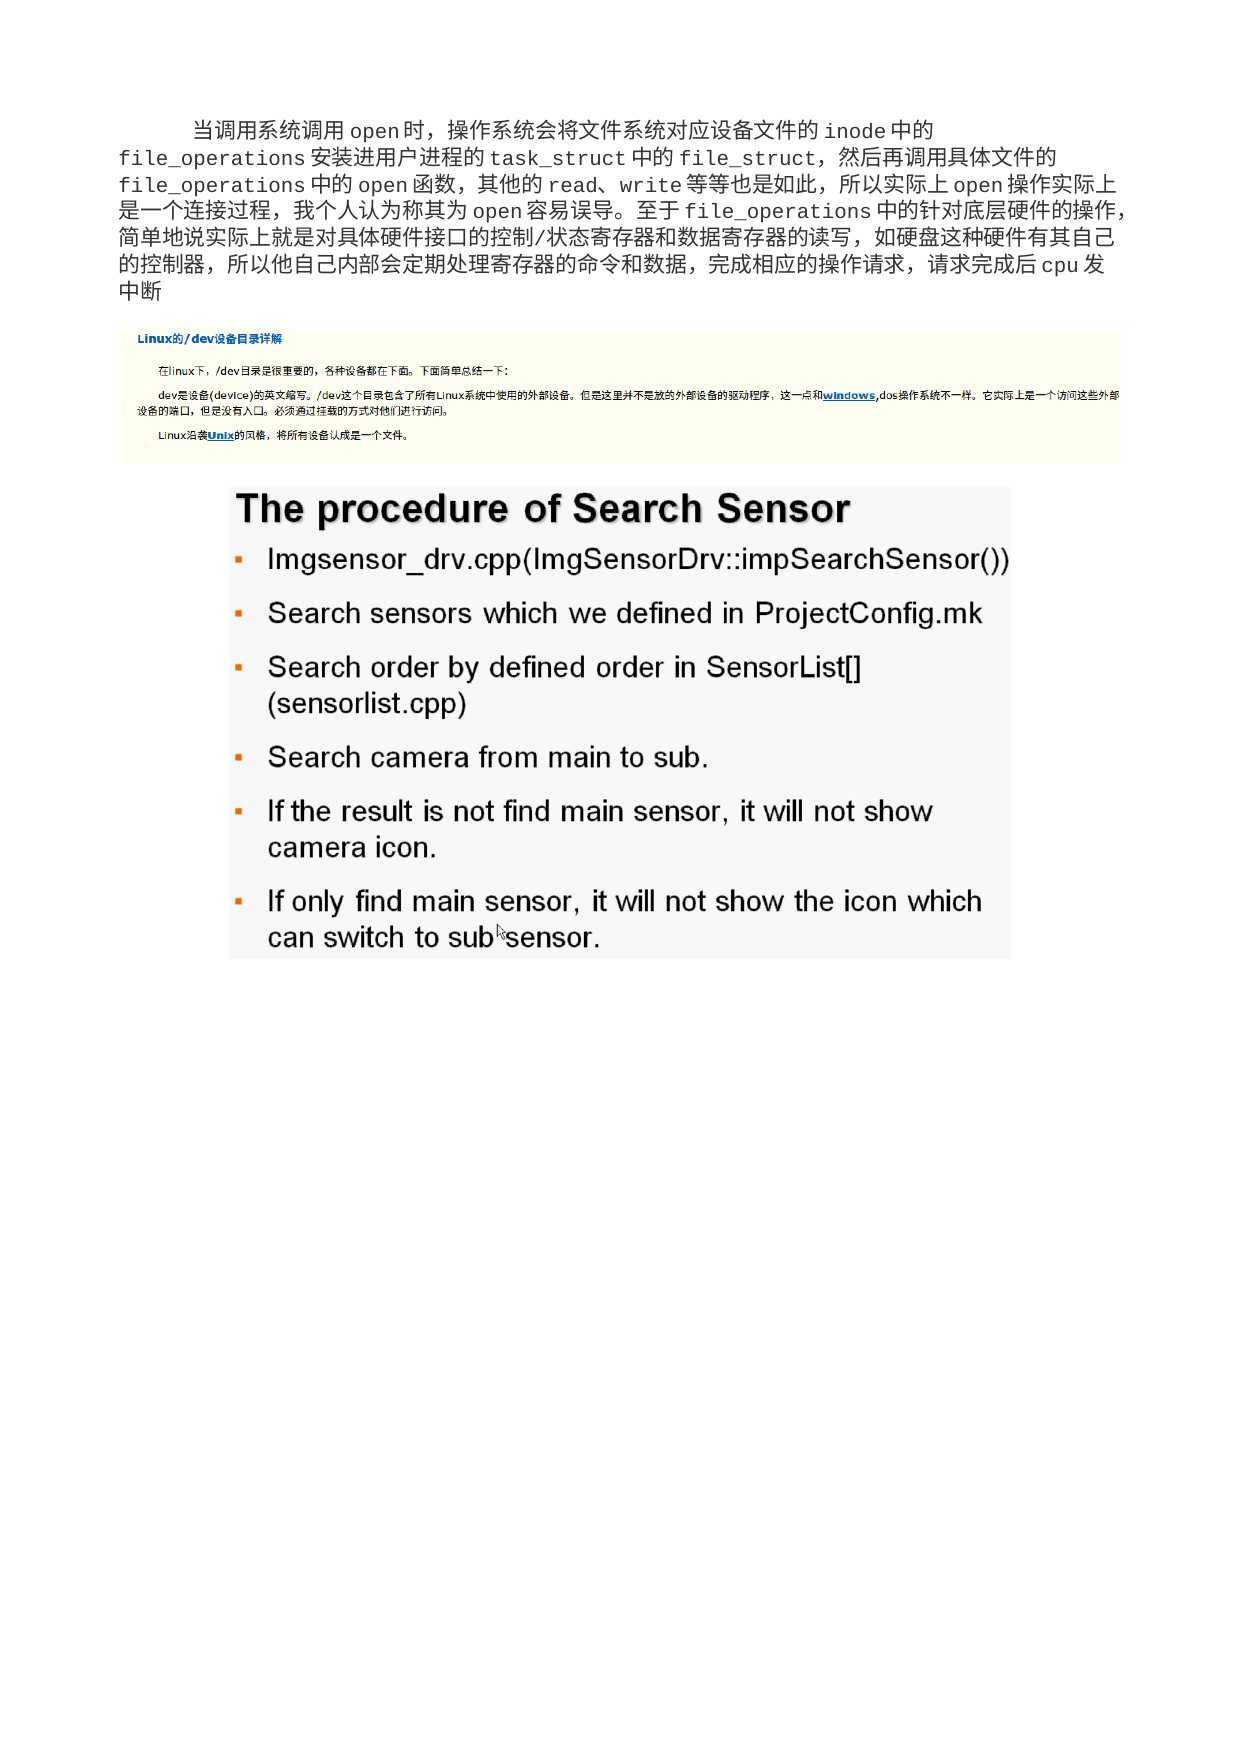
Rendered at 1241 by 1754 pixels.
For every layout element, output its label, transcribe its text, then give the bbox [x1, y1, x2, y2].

text 当调用系统调用open时，操作系统会将文件系统对应设备文件的inode中的file_operations安装进用户进程的task_struct中的file_struct，然后再调用具体文件的file_operations中的open函数，其他的read、write等等也是如此，所以实际上open操作实际上是一个连接过程，我个人认为称其为open容易误导。至于file_operations中的针对底层硬件的操作，简单地说实际上就是对具体硬件接口的控制/状态寄存器和数据寄存器的读写，如硬盘这种硬件有其自己的控制器，所以他自己内部会定期处理寄存器的命令和数据，完成相应的操作请求，请求完成后cpu发中断 [118, 118, 1122, 304]
picture [118, 327, 1123, 464]
picture [229, 487, 1012, 959]
